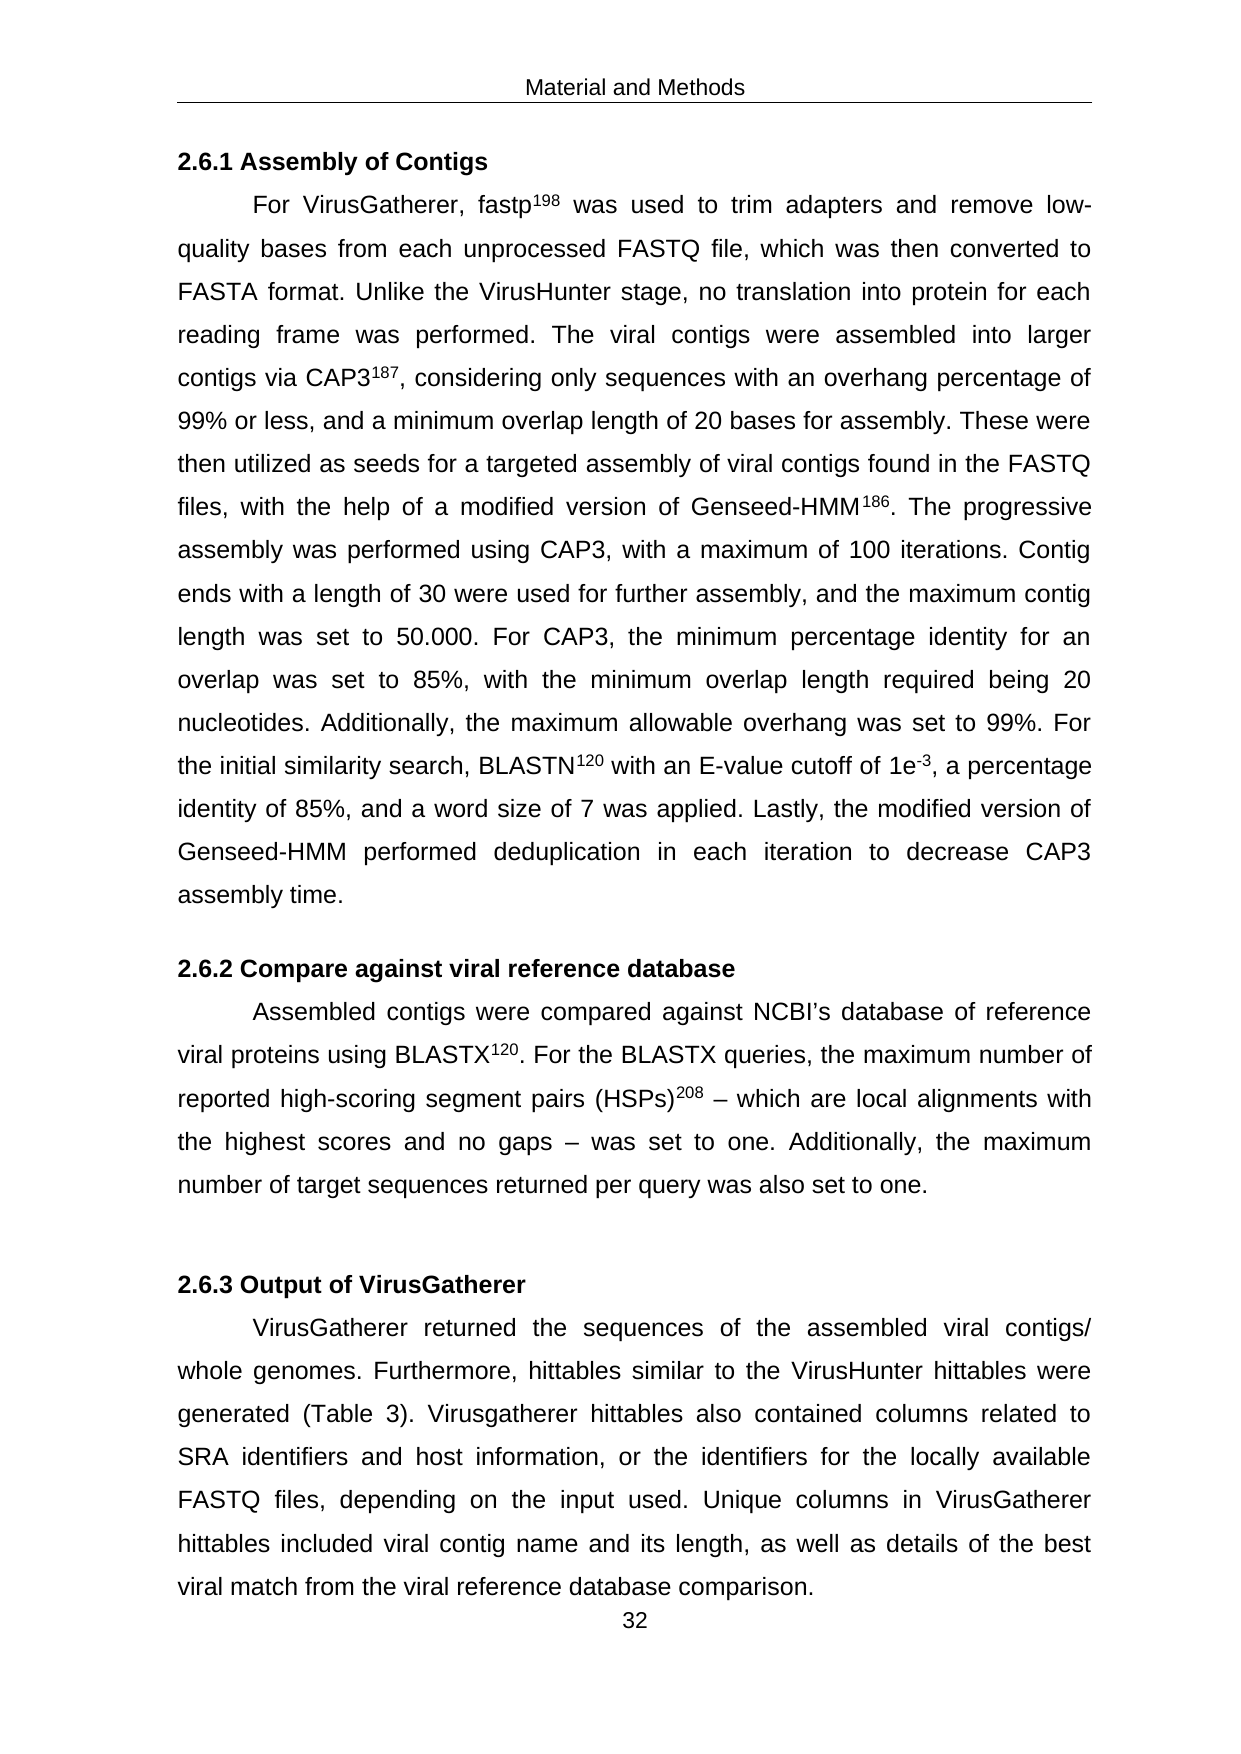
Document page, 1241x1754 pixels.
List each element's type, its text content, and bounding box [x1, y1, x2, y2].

subtitle 2.6.2 Compare against viral reference database [177, 954, 1092, 983]
text VirusGatherer returned the sequences of the assembled viral contigs/ whole genomes. Furthermore, hittables similar to the VirusHunter hittables were generated (Table 3). Virusgatherer hittables also contained columns related to SRA identifiers and host information, or the identifiers for the locally available FASTQ files, depending on the input used. Unique columns in VirusGatherer hittables included viral contig name and its length, as well as details of the best viral match from the viral reference database comparison. [177, 1313, 1092, 1600]
text For VirusGatherer, fastp198 was used to trim adapters and remove low-quality bases from each unprocessed FASTQ file, which was then converted to FASTA format. Unlike the VirusHunter stage, no translation into protein for each reading frame was performed. The viral contigs were assembled into larger contigs via CAP3187, considering only sequences with an overhang percentage of 99% or less, and a minimum overlap length of 20 bases for assembly. These were then utilized as seeds for a targeted assembly of viral contigs found in the FASTQ files, with the help of a modified version of Genseed-HMM186. The progressive assembly was performed using CAP3, with a maximum of 100 iterations. Contig ends with a length of 30 were used for further assembly, and the maximum contig length was set to 50.000. For CAP3, the minimum percentage identity for an overlap was set to 85%, with the minimum overlap length required being 20 nucleotides. Additionally, the maximum allowable overhang was set to 99%. For the initial similarity search, BLASTN120 with an E-value cutoff of 1e-3, a percentage identity of 85%, and a word size of 7 was applied. Lastly, the modified version of Genseed-HMM performed deduplication in each iteration to decrease CAP3 assembly time. [177, 191, 1092, 909]
text Assembled contigs were compared against NCBI’s database of reference viral proteins using BLASTX120. For the BLASTX queries, the maximum number of reported high-scoring segment pairs (HSPs)208 – which are local alignments with the highest scores and no gaps – was set to one. Additionally, the maximum number of target sequences returned per query was also set to one. [177, 997, 1092, 1198]
subtitle 2.6.1 Assembly of Contigs [177, 147, 1092, 176]
subtitle 2.6.3 Output of VirusGatherer [177, 1270, 1092, 1298]
